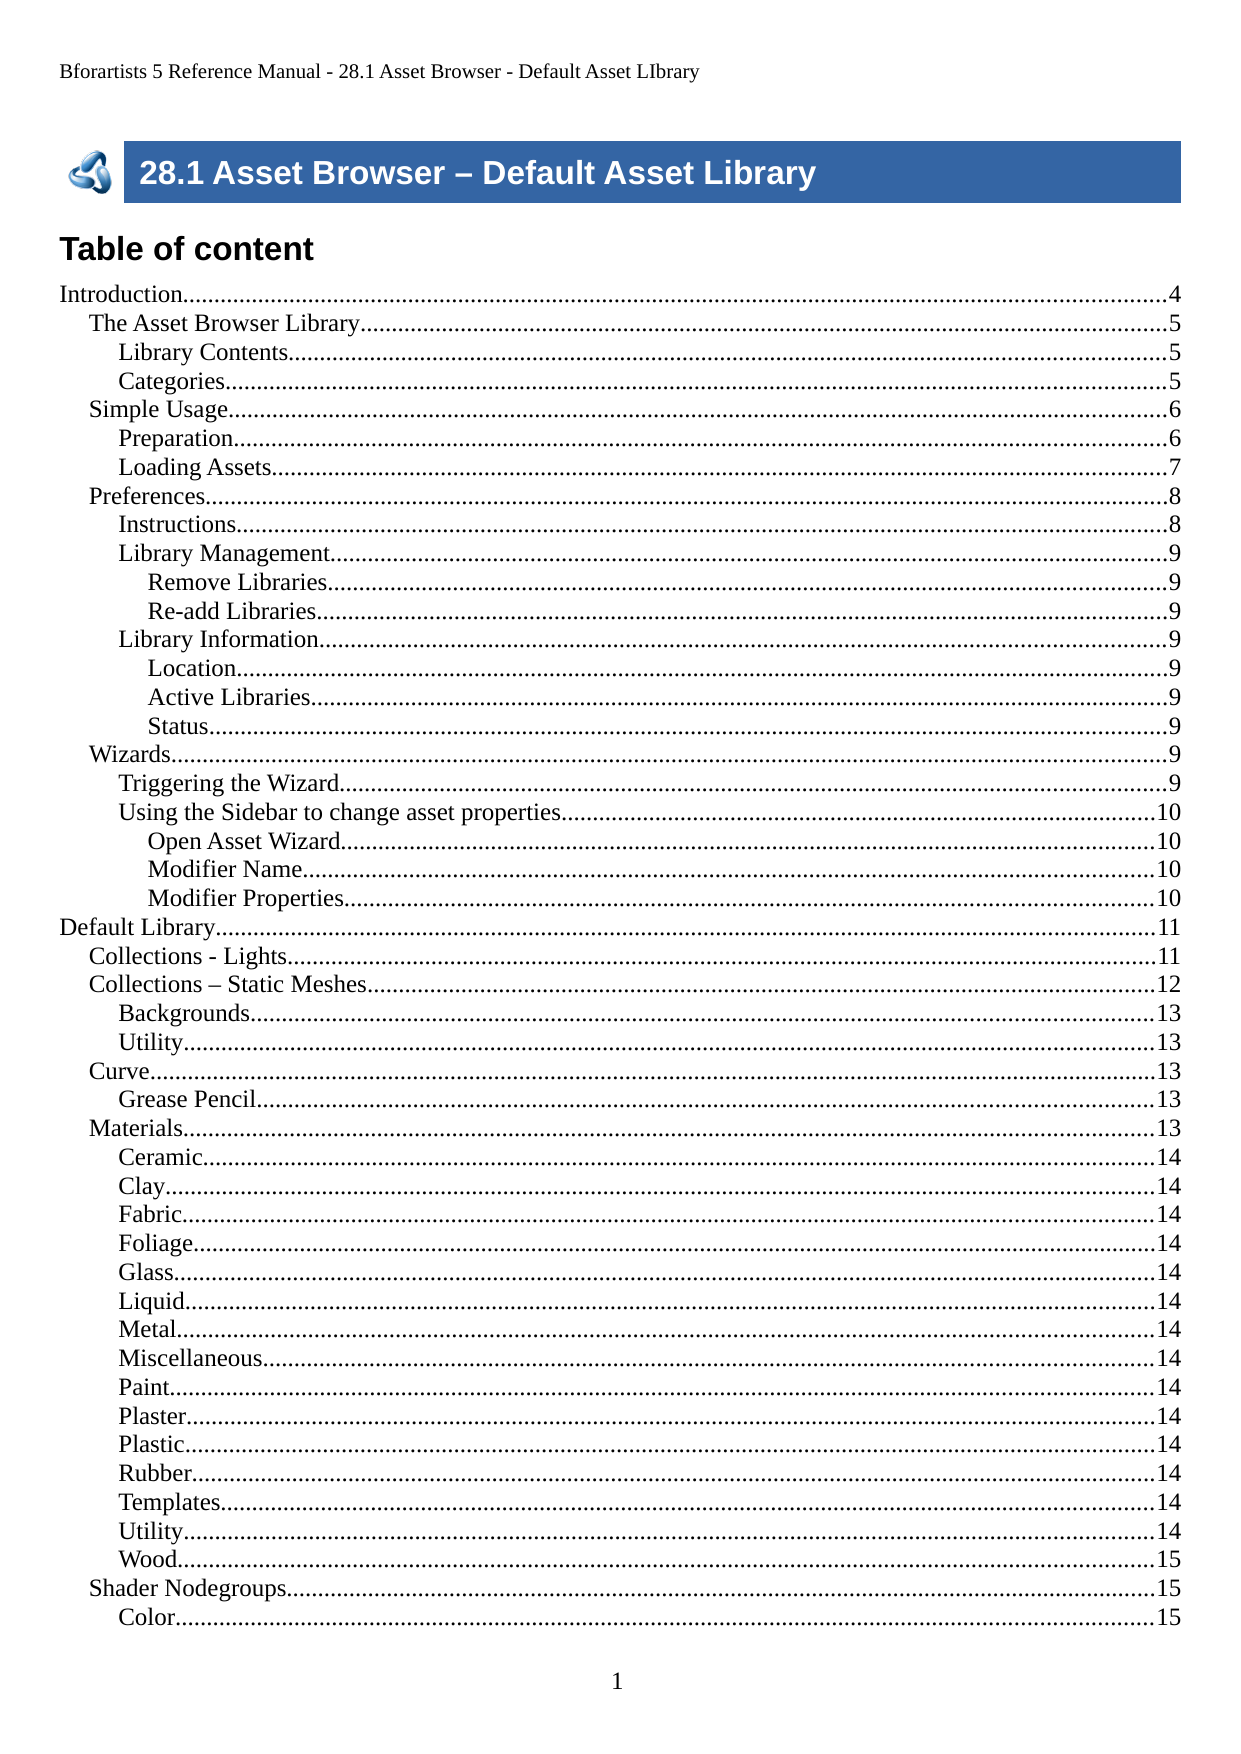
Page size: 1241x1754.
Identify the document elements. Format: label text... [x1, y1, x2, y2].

text Shader Nodegroups 15 [88, 1573, 1181, 1602]
text Color 15 [118, 1602, 1181, 1631]
table_header 28.1 Asset Browser – Default Asset Library [124, 141, 1181, 203]
text Materials 13 [88, 1113, 1181, 1142]
text Status 9 [147, 711, 1181, 739]
table_header [59, 141, 124, 203]
text Liquid 14 [118, 1286, 1181, 1314]
text The Asset Browser Library 5 [88, 308, 1181, 337]
text Simple Usage 6 [88, 394, 1181, 423]
text Curve 13 [88, 1056, 1181, 1084]
text Utility 14 [118, 1516, 1181, 1544]
text Re-add Libraries 9 [147, 596, 1181, 624]
text Plastic 14 [118, 1429, 1181, 1458]
text Foliage 14 [118, 1228, 1181, 1257]
text Paint 14 [118, 1372, 1181, 1401]
text Grease Pencil 13 [118, 1084, 1181, 1113]
text Using the Sidebar to change asset properties 10 [118, 797, 1181, 826]
text Triggering the Wizard 9 [118, 768, 1181, 797]
text Library Management 9 [118, 538, 1181, 567]
text Wizards 9 [88, 739, 1181, 768]
text Glass 14 [118, 1257, 1181, 1286]
text Collections – Static Meshes 12 [88, 969, 1181, 998]
text Introduction 4 [59, 279, 1181, 308]
text Library Contents 5 [118, 337, 1181, 366]
text Categories 5 [118, 366, 1181, 394]
text Ceramic 14 [118, 1142, 1181, 1171]
text Remove Libraries 9 [147, 567, 1181, 596]
text Miscellaneous 14 [118, 1343, 1181, 1372]
text Rubber 14 [118, 1458, 1181, 1487]
text Backgrounds 13 [118, 998, 1181, 1027]
text Metal 14 [118, 1314, 1181, 1343]
text Templates 14 [118, 1487, 1181, 1516]
text Fabric 14 [118, 1199, 1181, 1228]
text Clay 14 [118, 1171, 1181, 1199]
picture [65, 147, 114, 197]
text Library Information 9 [118, 624, 1181, 653]
text Location 9 [147, 653, 1181, 682]
subtitle Table of content [59, 228, 1181, 267]
text Loading Assets 7 [118, 452, 1181, 481]
text Wood 15 [118, 1544, 1181, 1573]
text Instructions 8 [118, 509, 1181, 538]
text Preferences 8 [88, 481, 1181, 509]
text Utility 13 [118, 1027, 1181, 1056]
text Modifier Name 10 [147, 854, 1181, 883]
text Preparation 6 [118, 423, 1181, 452]
text Collections - Lights 11 [88, 941, 1181, 969]
text Active Libraries 9 [147, 682, 1181, 711]
text Open Asset Wizard 10 [147, 826, 1181, 854]
text Plaster 14 [118, 1401, 1181, 1429]
text Default Library 11 [59, 912, 1181, 941]
text Modifier Properties 10 [147, 883, 1181, 912]
